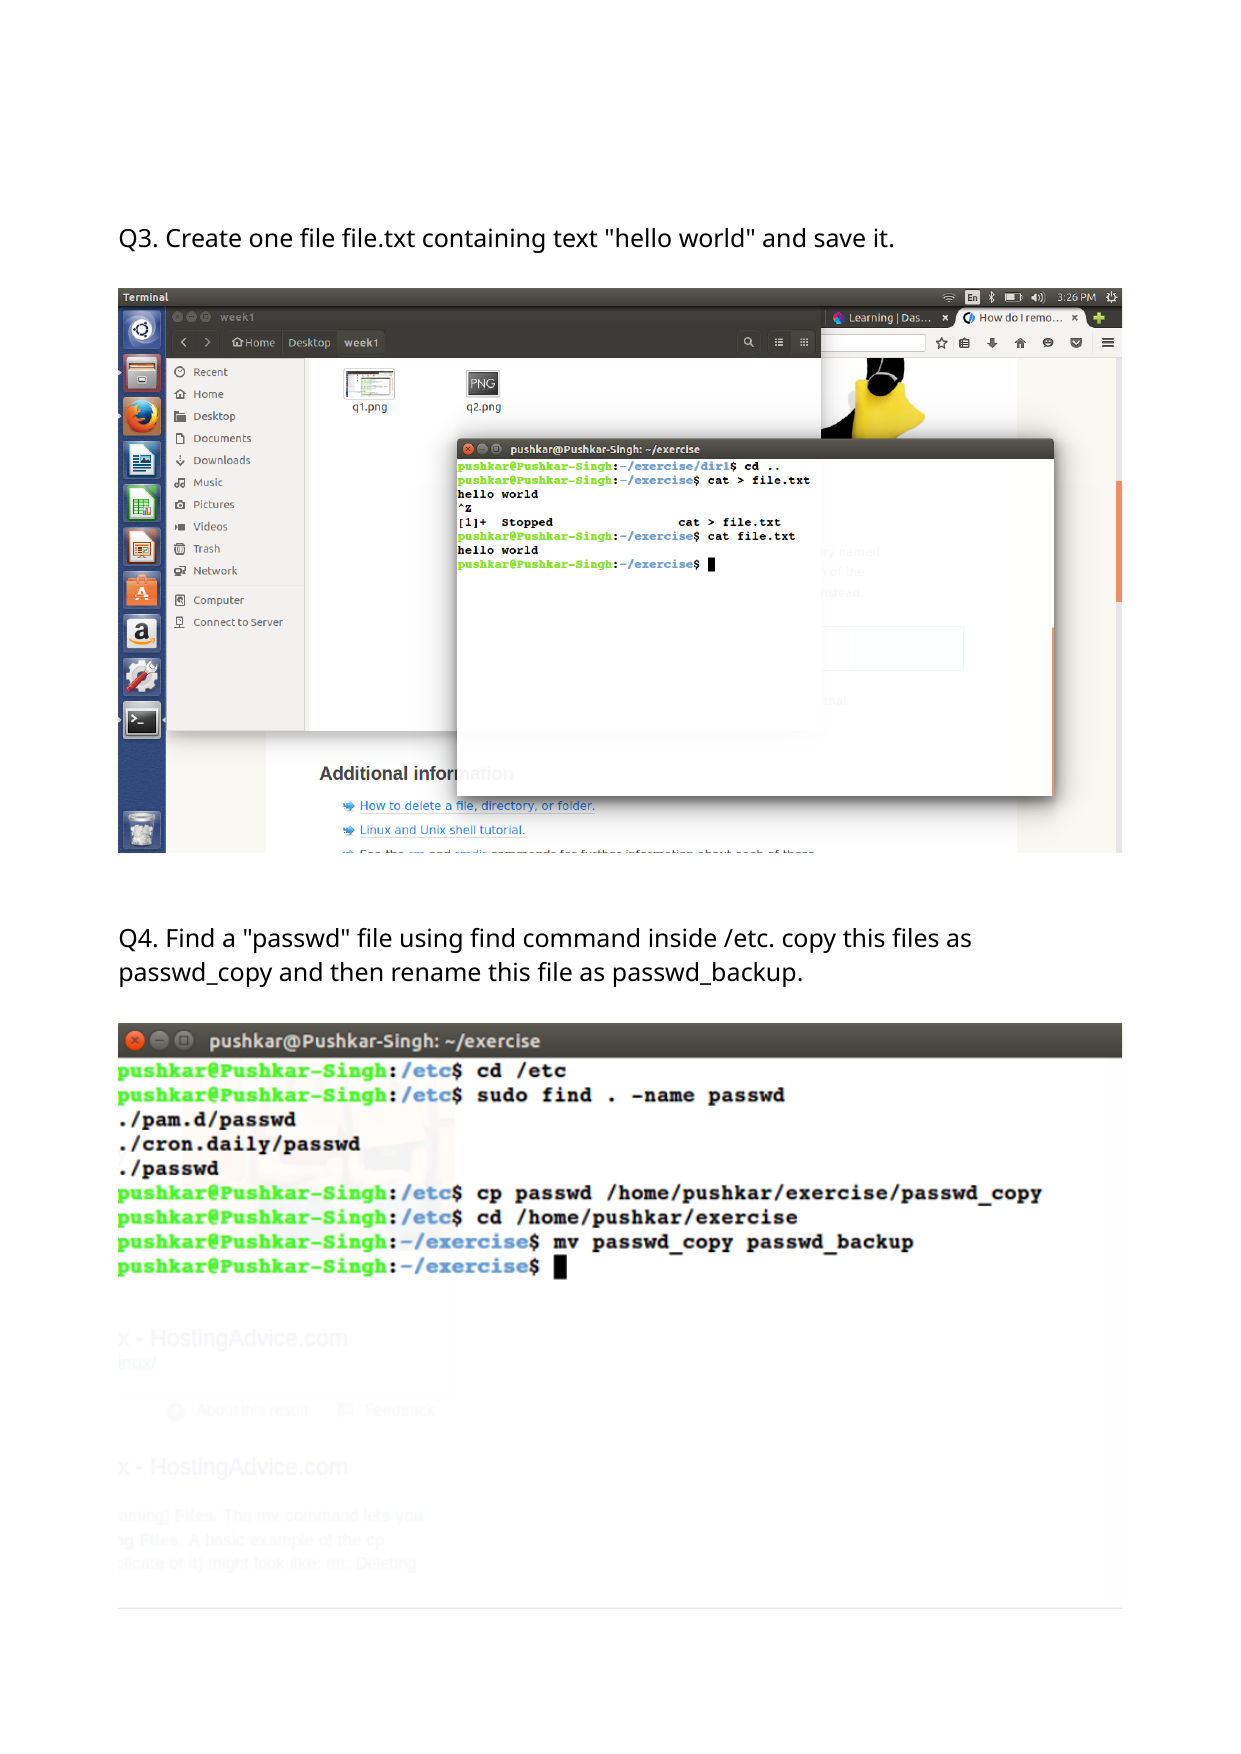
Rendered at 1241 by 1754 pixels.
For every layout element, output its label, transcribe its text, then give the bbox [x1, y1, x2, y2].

text Q4. Find a "passwd" file using find command inside /etc. copy this files as passwd_copy and then rename this file as passwd_backup. [118, 921, 1122, 989]
picture [118, 288, 1123, 853]
text Q3. Create one file file.txt containing text "hello world" and save it. [118, 220, 1122, 254]
picture [118, 1023, 1123, 1609]
